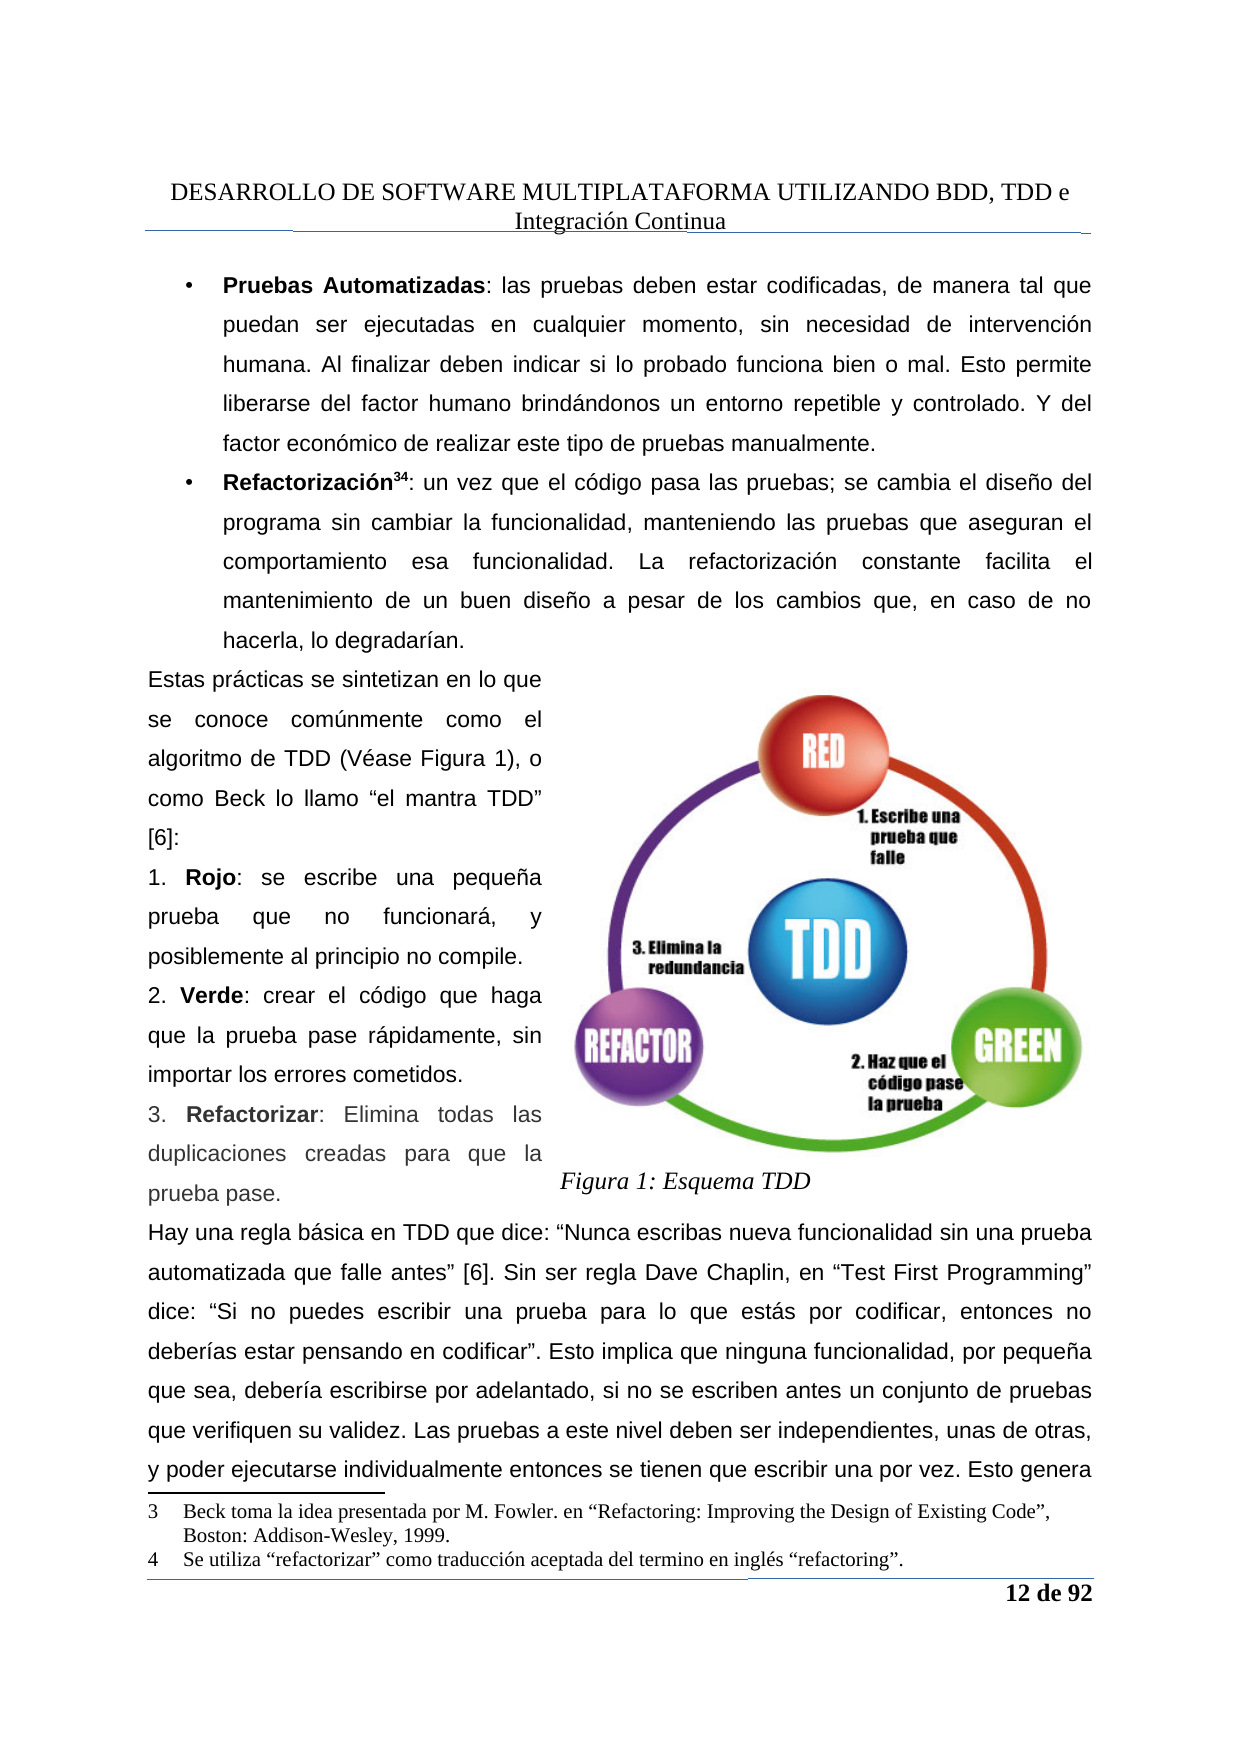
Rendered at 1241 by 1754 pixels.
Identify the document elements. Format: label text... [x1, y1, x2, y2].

text Hay una regla básica en TDD que dice: “Nunca escribas nueva funcionalidad sin una prueba automatizada que falle antes” [6]. Sin ser regla Dave Chaplin, en “Test First Programming” dice: “Si no puedes escribir una prueba para lo que estás por codificar, entonces no deberías estar pensando en codificar”. Esto implica que ninguna funcionalidad, por pequeña que sea, debería escribirse por adelantado, si no se escriben antes un conjunto de pruebas que verifiquen su validez. Las pruebas a este nivel deben ser independientes, unas de otras, y poder ejecutarse individualmente entonces se tienen que escribir una por vez. Esto genera [148, 1219, 1093, 1482]
text 1. Rojo: se escribe una pequeña prueba que no funcionará, y posiblemente al principio no compile. [148, 864, 559, 969]
text Estas prácticas se sintetizan en lo que se conoce comúnmente como el algoritmo de TDD (Véase Figura 1), o como Beck lo llamo “el mantra TDD” [6]: [148, 666, 1093, 851]
list Refactorización: un vez que el código pasa las pruebas; se cambia el diseño del programa sin cambiar la funcionalidad, manteniendo las pruebas que aseguran el comportamiento esa funcionalidad. La refactorización constante facilita el mantenimiento de un buen diseño a pesar de los cambios que, en caso de no hacerla, lo degradarían. [185, 469, 1093, 653]
list Pruebas Automatizadas: las pruebas deben estar codificadas, de manera tal que puedan ser ejecutadas en cualquier momento, sin necesidad de intervención humana. Al finalizar deben indicar si lo probado funciona bien o mal. Esto permite liberarse del factor humano brindándonos un entorno repetible y controlado. Y del factor económico de realizar este tipo de pruebas manualmente. [185, 272, 1093, 456]
picture [559, 688, 1093, 1167]
text 3. Refactorizar: Elimina todas las duplicaciones creadas para que la prueba pase. [148, 1101, 1093, 1206]
list Se utiliza “refactorizar” como traducción aceptada del termino en inglés “refactoring”. [148, 1547, 1093, 1571]
text 2. Verde: crear el código que haga que la prueba pase rápidamente, sin importar los errores cometidos. [148, 982, 559, 1088]
text Figura 1: Esquema TDD [560, 1167, 1093, 1195]
list Beck toma la idea presentada por M. Fowler. en “Refactoring: Improving the Design of Existing Code”, Boston: Addison-Wesley, 1999. [148, 1499, 1093, 1547]
